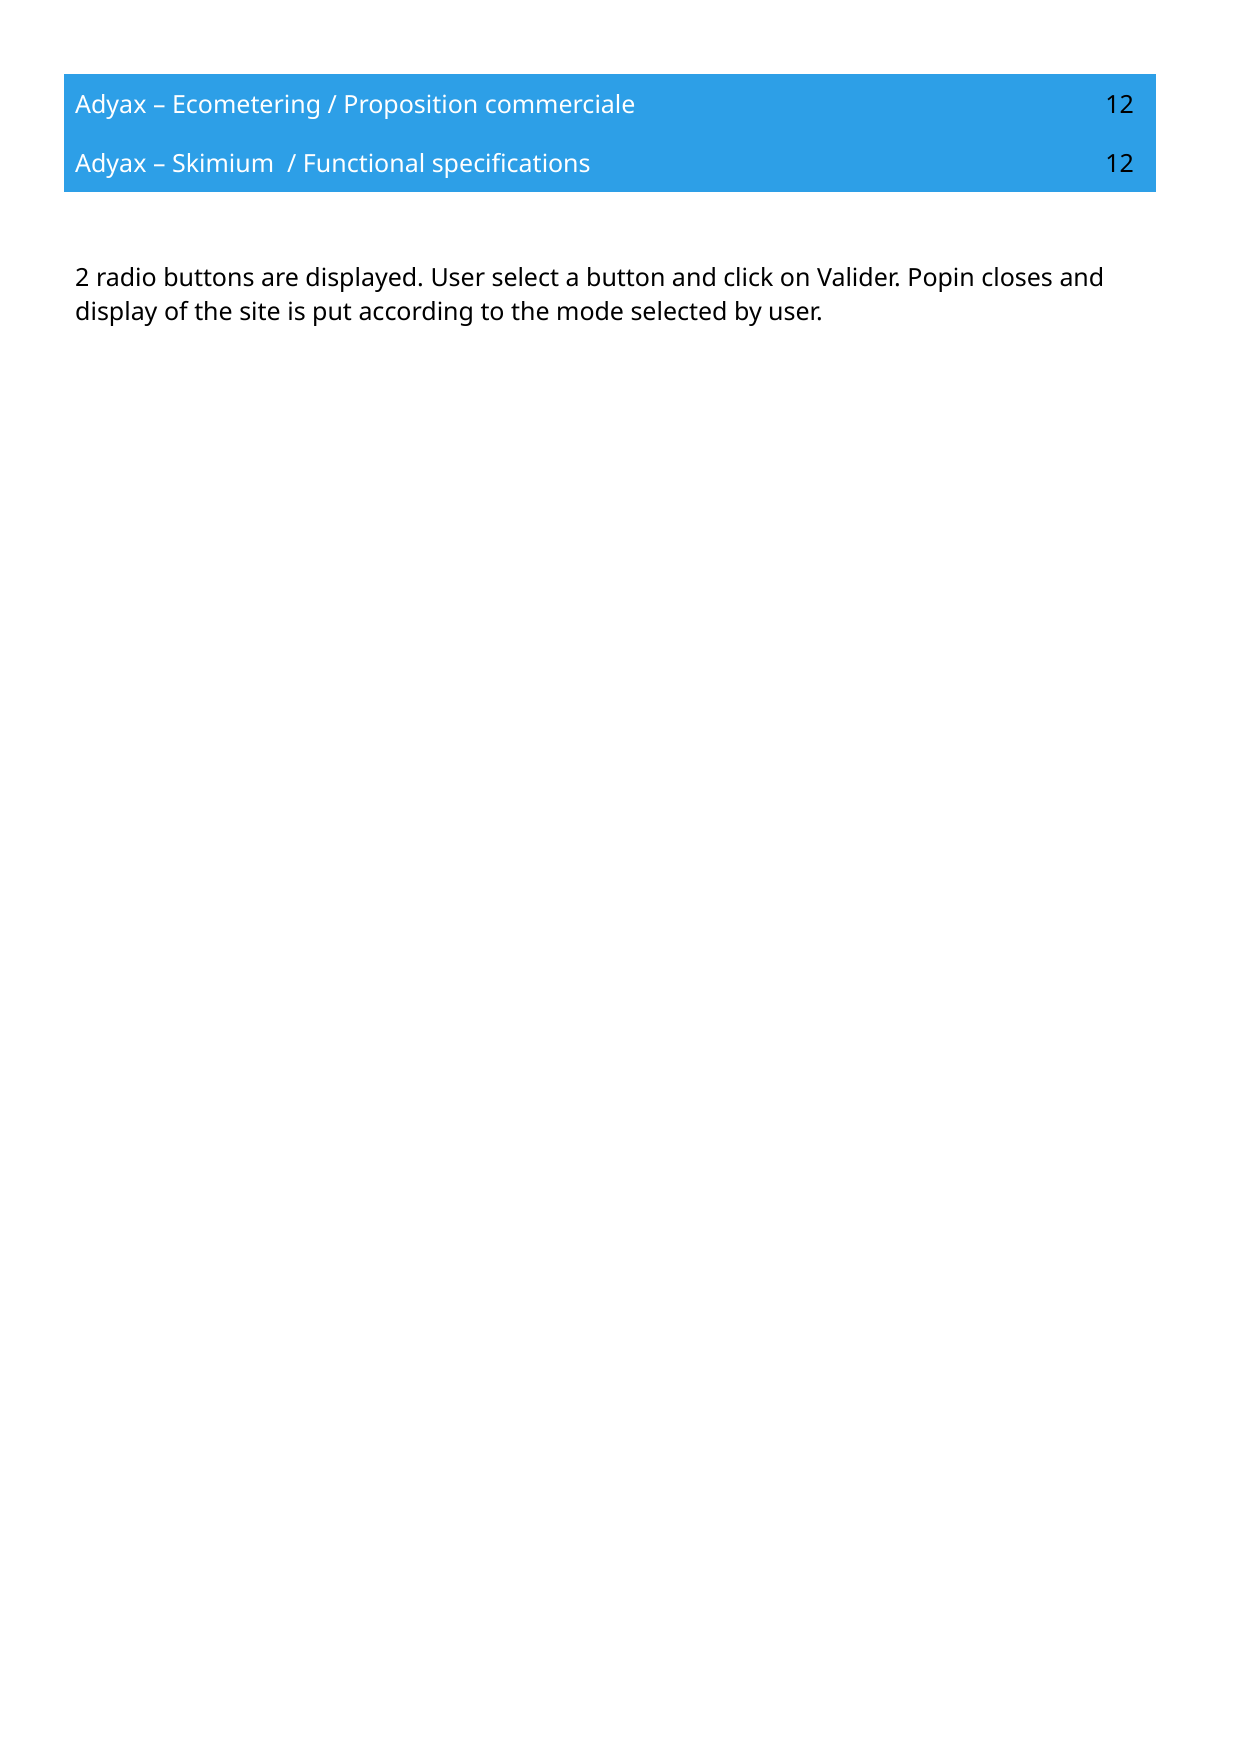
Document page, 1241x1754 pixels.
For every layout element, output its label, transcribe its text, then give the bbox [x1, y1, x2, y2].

text 2 radio buttons are displayed. User select a button and click on Valider. Popin closes and display of the site is put according to the mode selected by user. [75, 260, 1165, 328]
